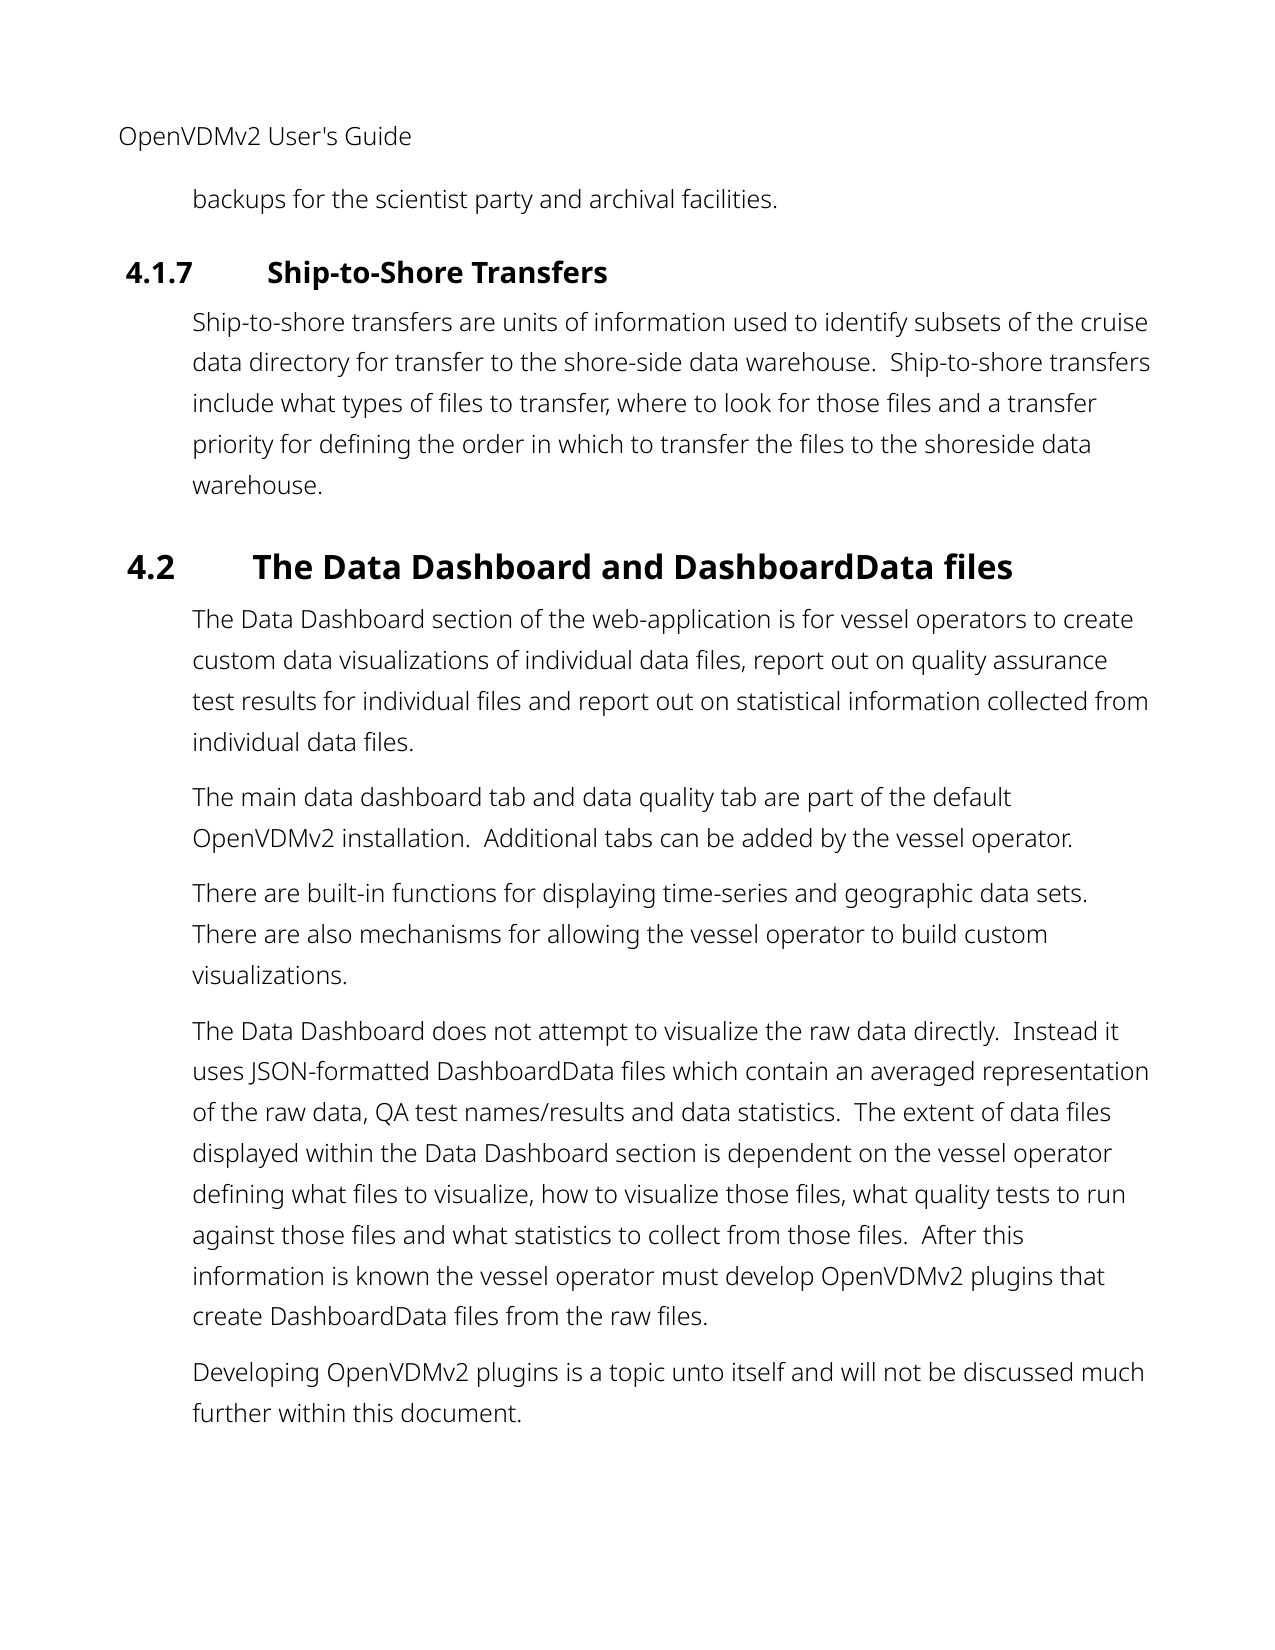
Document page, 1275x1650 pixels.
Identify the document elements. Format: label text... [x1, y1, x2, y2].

text backups for the scientist party and archival facilities. [192, 182, 1157, 216]
text The Data Dashboard does not attempt to visualize the raw data directly. Instead it uses JSON-formatted DashboardData files which contain an averaged representation of the raw data, QA test names/results and data statistics. The extent of data files displayed within the Data Dashboard section is dependent on the vessel operator defining what files to visualize, how to visualize those files, what quality tests to run against those files and what statistics to collect from those files. After this information is known the vessel operator must develop OpenVDMv2 plugins that create DashboardData files from the raw files. [192, 1013, 1157, 1333]
subtitle The Data Dashboard and DashboardData files [118, 544, 1157, 589]
text There are built-in functions for displaying time-series and geographic data sets. There are also mechanisms for allowing the vessel operator to build custom visualizations. [192, 876, 1157, 992]
text The main data dashboard tab and data quality tab are part of the default OpenVDMv2 installation. Additional tabs can be added by the vessel operator. [192, 780, 1157, 855]
text Developing OpenVDMv2 plugins is a topic unto itself and will not be discussed much further within this document. [192, 1354, 1157, 1429]
text Ship-to-shore transfers are units of information used to identify subsets of the cruise data directory for transfer to the shore-side data warehouse. Ship-to-shore transfers include what types of files to transfer, where to look for those files and a transfer priority for defining the order in which to transfer the files to the shoreside data warehouse. [192, 304, 1157, 502]
text The Data Dashboard section of the web-application is for vessel operators to create custom data visualizations of individual data files, report out on quality assurance test results for individual files and report out on statistical information collected from individual data files. [192, 602, 1157, 758]
subtitle Ship-to-Shore Transfers [118, 252, 1157, 292]
